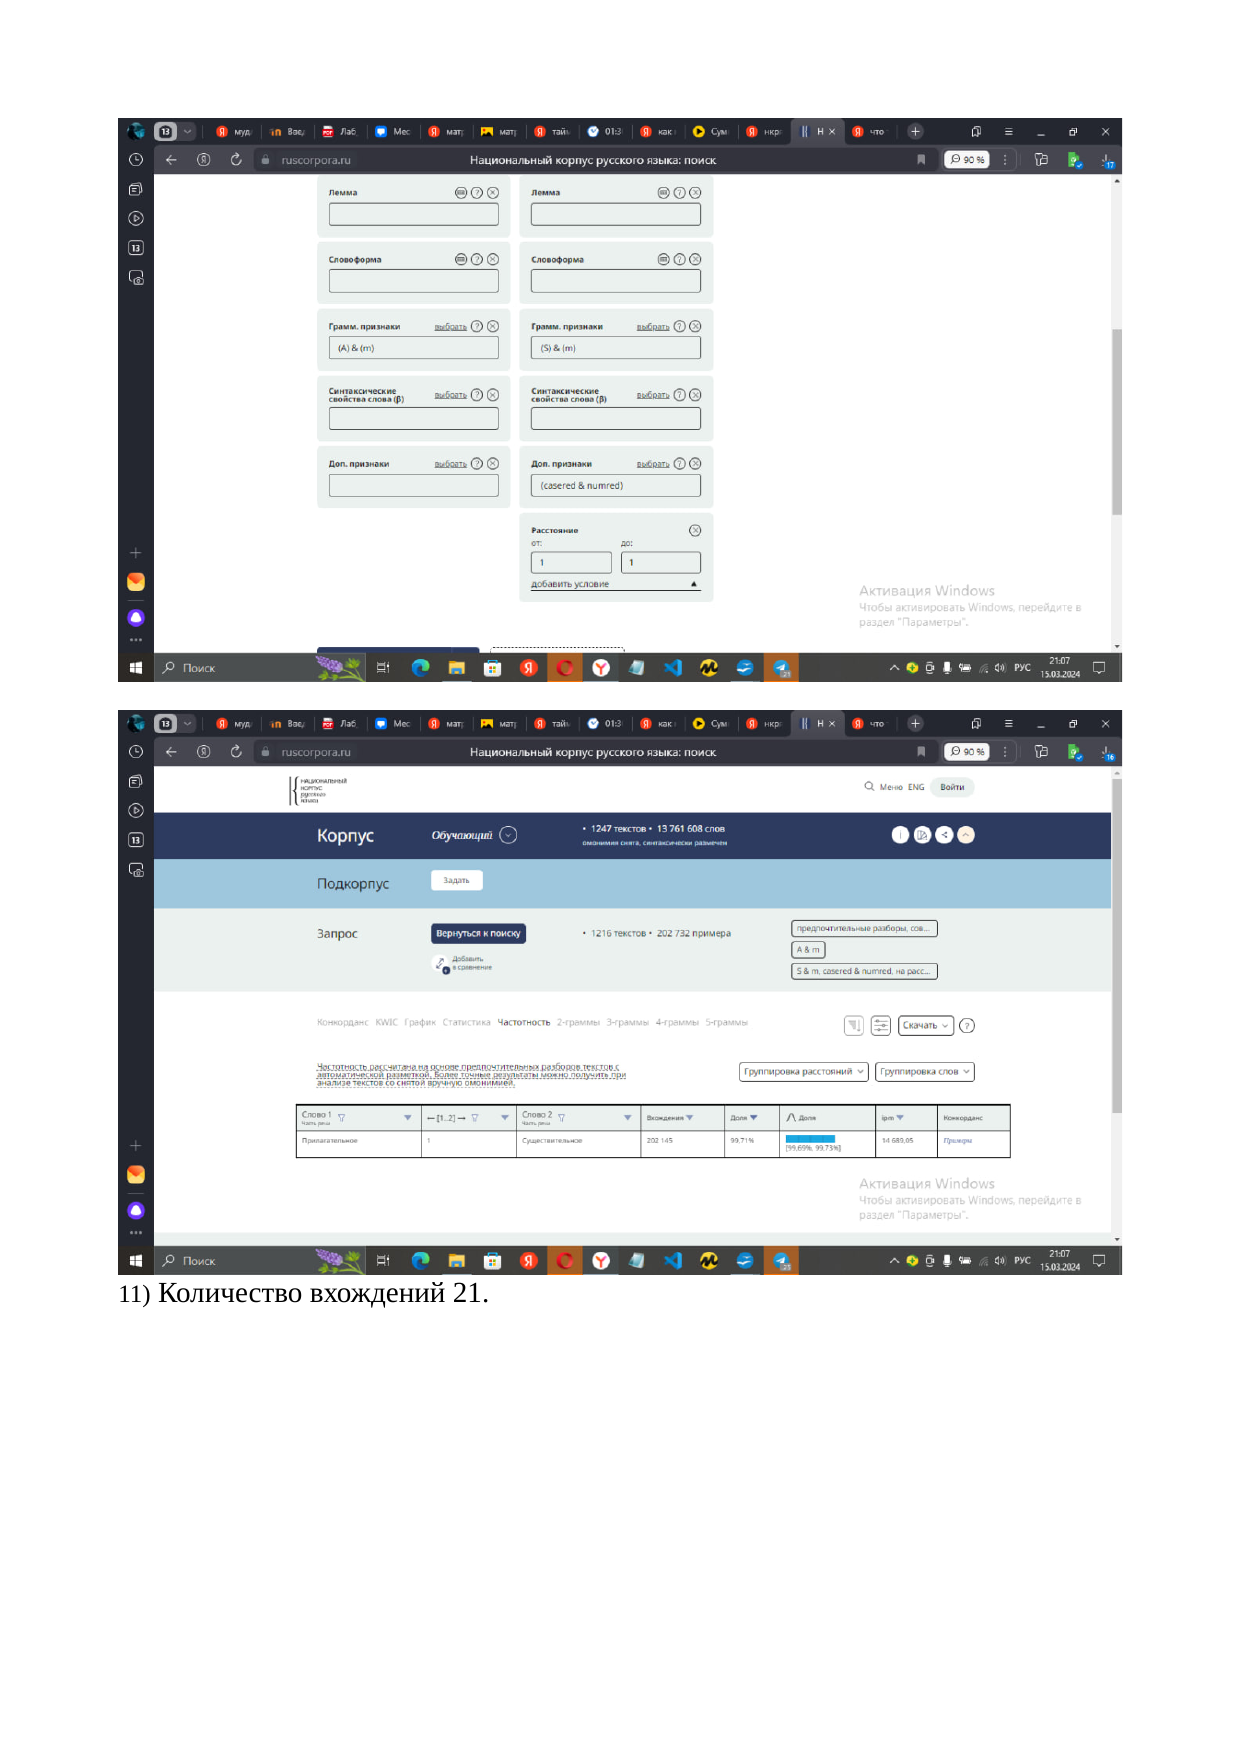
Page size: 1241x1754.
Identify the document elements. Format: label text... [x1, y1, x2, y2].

picture [118, 710, 1123, 1275]
text 11) Количество вхождений 21. [118, 1275, 1122, 1308]
picture [118, 118, 1123, 682]
